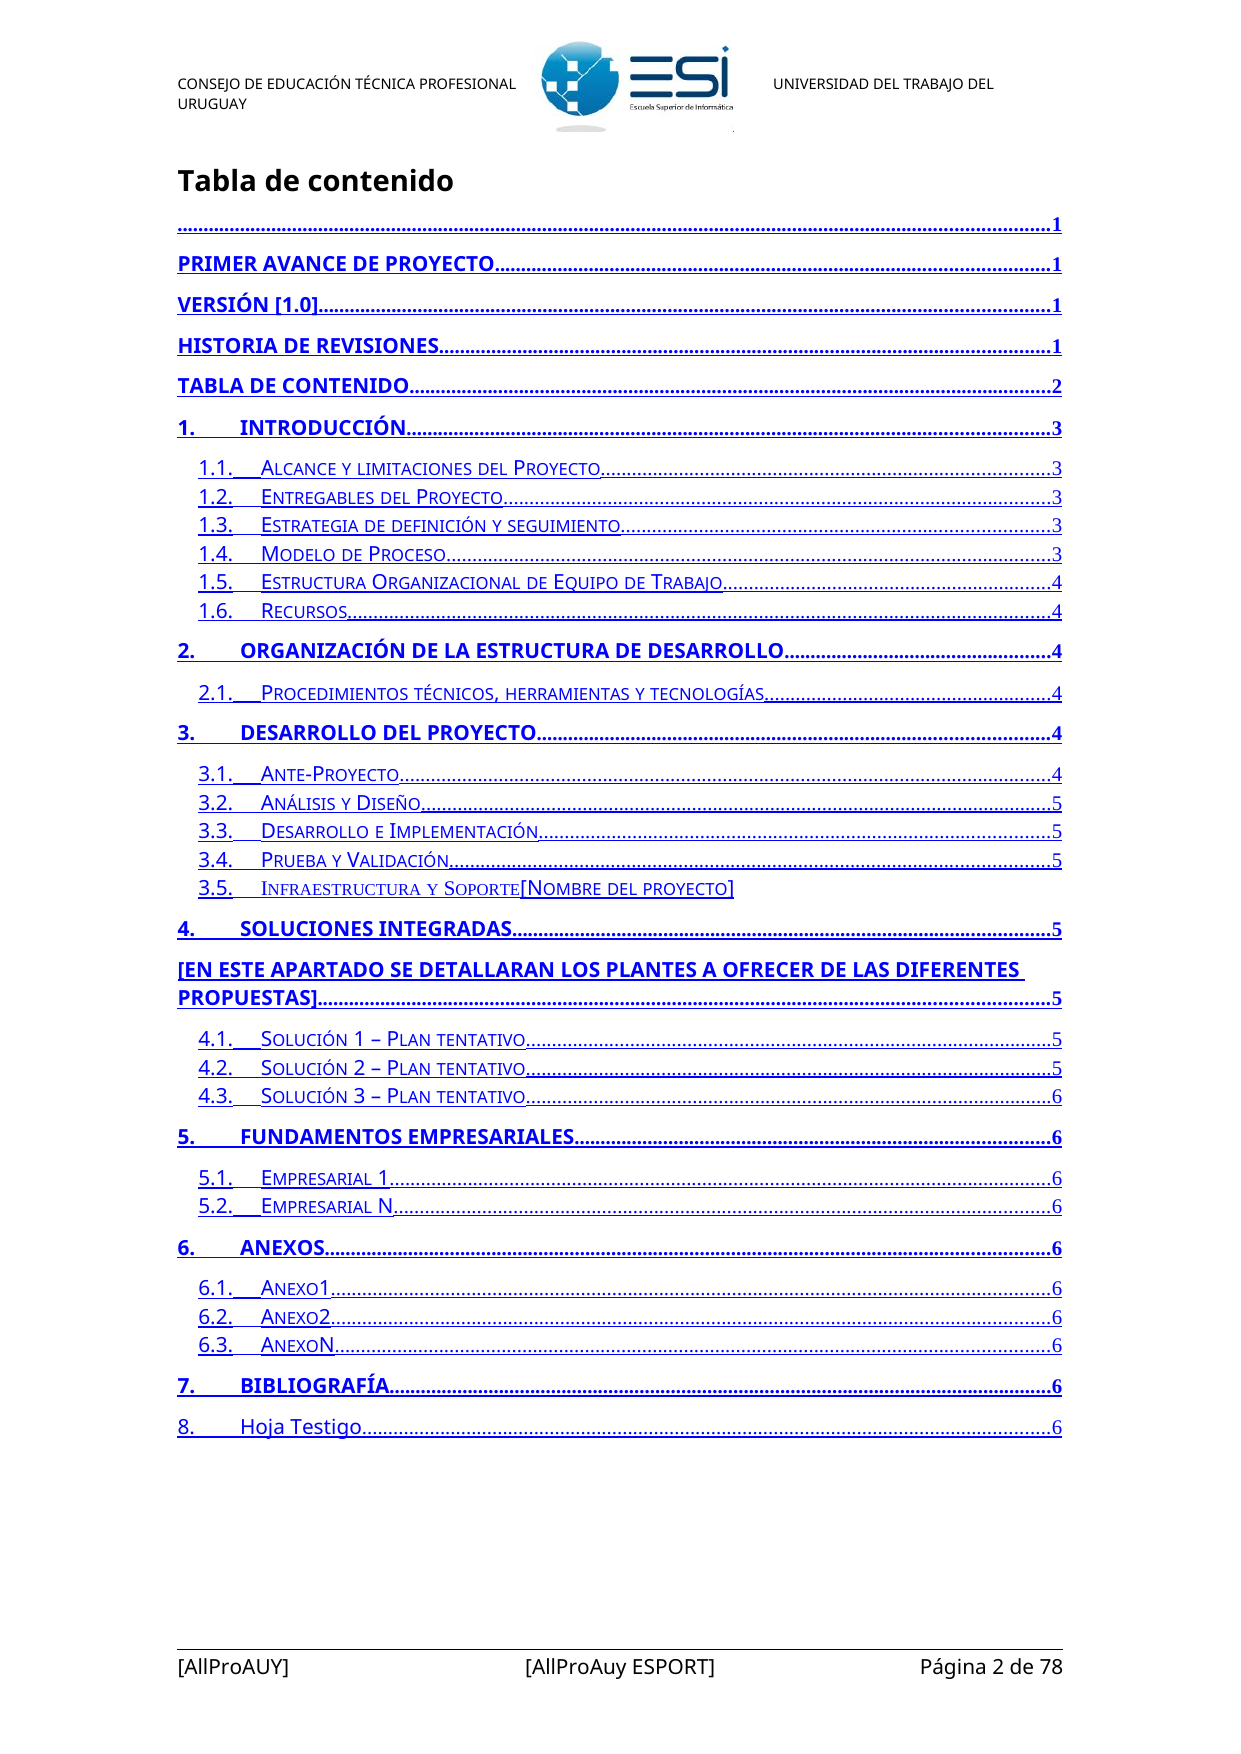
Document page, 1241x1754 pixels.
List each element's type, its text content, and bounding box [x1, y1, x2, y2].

text 7. Bibliografía 6 [177, 1371, 1063, 1400]
text 1.1. Alcance y limitaciones del Proyecto 3 [198, 453, 1063, 482]
text 2.1. Procedimientos técnicos, herramientas y tecnologías 4 [198, 678, 1063, 706]
text 3.5. Infraestructura y Soporte[Nombre del proyecto] [198, 873, 1063, 902]
text Primer AVANCE de Proyecto 1 [177, 249, 1063, 277]
text 4.3. Solución 3 – Plan tentativo 6 [198, 1081, 1063, 1110]
text 3. Desarrollo del Proyecto 4 [177, 718, 1063, 747]
text Historia de revisiones 1 [177, 331, 1063, 359]
text 4.1. Solución 1 – Plan tentativo 5 [198, 1024, 1063, 1053]
text 3.1. Ante-Proyecto 4 [198, 759, 1063, 788]
text Versión [1.0] 1 [177, 290, 1063, 318]
text 1.6. Recursos 4 [198, 596, 1063, 624]
text 6.1. Anexo1 6 [198, 1273, 1063, 1302]
text 8. Hoja Testigo 6 [177, 1412, 1063, 1441]
text 2. Organización de la Estructura de Desarrollo 4 [177, 637, 1063, 665]
text 4. Soluciones Integradas 5 [177, 914, 1063, 943]
text 6. Anexos 6 [177, 1233, 1063, 1261]
text 1.5. Estructura Organizacional de Equipo de Trabajo 4 [198, 567, 1063, 596]
text [En este apartado se detallaran los plantes a ofrecer de las diferentes propuestas] 5 [177, 955, 1063, 1012]
text 1. Introducción 3 [177, 413, 1063, 441]
text 5.1. Empresarial 1 6 [198, 1163, 1063, 1192]
text 1.3. Estrategia de definición y seguimiento 3 [198, 510, 1063, 539]
text 5.2. Empresarial N 6 [198, 1192, 1063, 1220]
text 4.2. Solución 2 – Plan tentativo 5 [198, 1053, 1063, 1081]
text 6.3. AnexoN 6 [198, 1330, 1063, 1359]
picture [534, 39, 734, 132]
text 1.2. Entregables del Proyecto 3 [198, 482, 1063, 510]
text 3.3. Desarrollo e Implementación 5 [198, 816, 1063, 845]
text Tabla de contenido 2 [177, 372, 1063, 400]
subtitle Tabla de contenido [177, 160, 1063, 200]
text 1 [177, 212, 1063, 236]
text 6.2. Anexo2 6 [198, 1302, 1063, 1330]
text 1.4. Modelo de Proceso 3 [198, 539, 1063, 567]
text 3.2. Análisis y Diseño 5 [198, 788, 1063, 816]
text 5. Fundamentos Empresariales 6 [177, 1122, 1063, 1151]
text 3.4. Prueba y Validación 5 [198, 845, 1063, 873]
